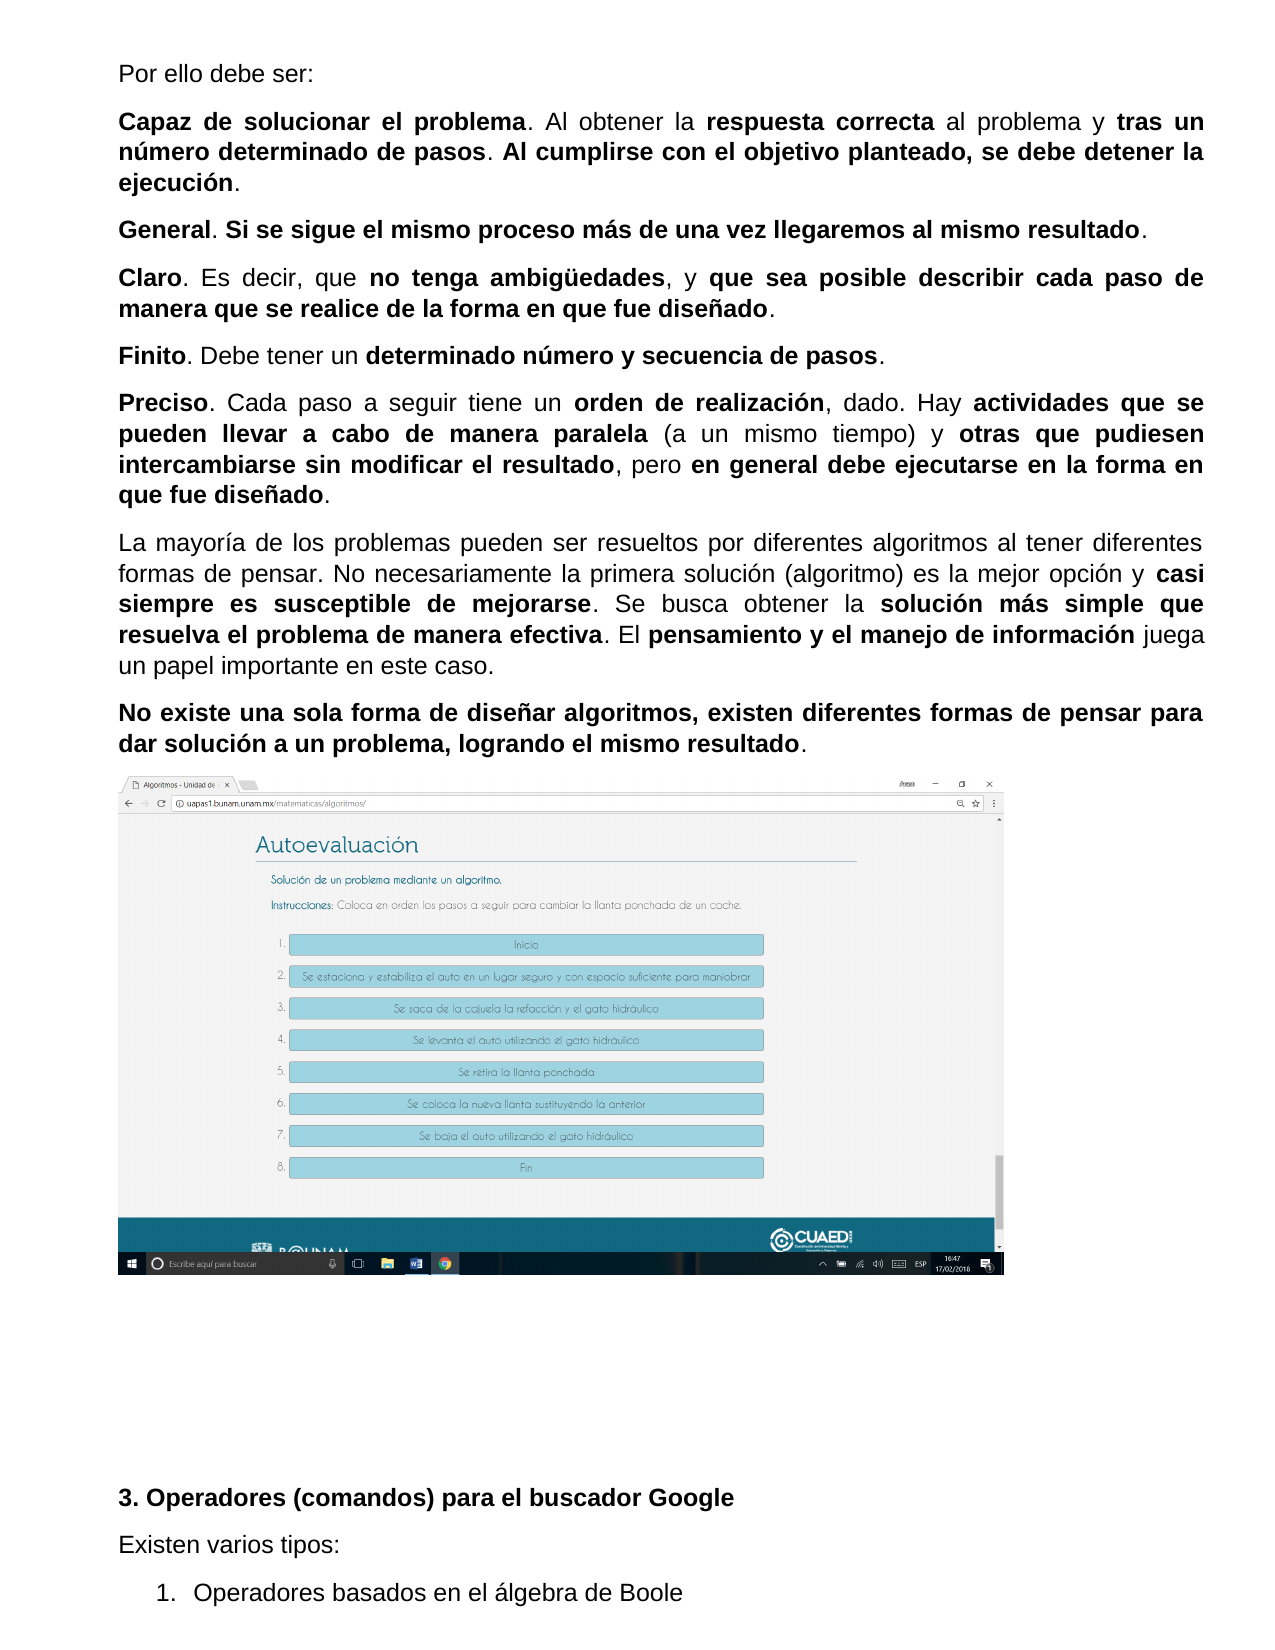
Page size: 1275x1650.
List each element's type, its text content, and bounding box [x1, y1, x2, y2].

text Preciso. Cada paso a seguir tiene un orden de realización, dado. Hay actividades que se pueden llevar a cabo de manera paralela (a un mismo tiempo) y otras que pudiesen intercambiarse sin modificar el resultado, pero en general debe ejecutarse en la forma en que fue diseñado. [118, 388, 1205, 509]
text Por ello debe ser: [118, 59, 1205, 88]
list Operadores basados en el álgebra de Boole [156, 1578, 1205, 1606]
text Capaz de solucionar el problema. Al obtener la respuesta correcta al problema y tras un número determinado de pasos. Al cumplirse con el objetivo planteado, se debe detener la ejecución. [118, 107, 1205, 197]
text Existen varios tipos: [118, 1530, 1205, 1559]
text No existe una sola forma de diseñar algoritmos, existen diferentes formas de pensar para dar solución a un problema, logrando el mismo resultado. [118, 698, 1205, 758]
text Finito. Debe tener un determinado número y secuencia de pasos. [118, 341, 1205, 370]
text General. Si se sigue el mismo proceso más de una vez llegaremos al mismo resultado. [118, 215, 1205, 244]
text La mayoría de los problemas pueden ser resueltos por diferentes algoritmos al tener diferentes formas de pensar. No necesariamente la primera solución (algoritmo) es la mejor opción y casi siempre es susceptible de mejorarse. Se busca obtener la solución más simple que resuelva el problema de manera efectiva. El pensamiento y el manejo de información juega un papel importante en este caso. [118, 528, 1205, 679]
text Claro. Es decir, que no tenga ambigüedades, y que sea posible describir cada paso de manera que se realice de la forma en que fue diseñado. [118, 263, 1205, 322]
text 3. Operadores (comandos) para el buscador Google [118, 1483, 1205, 1512]
